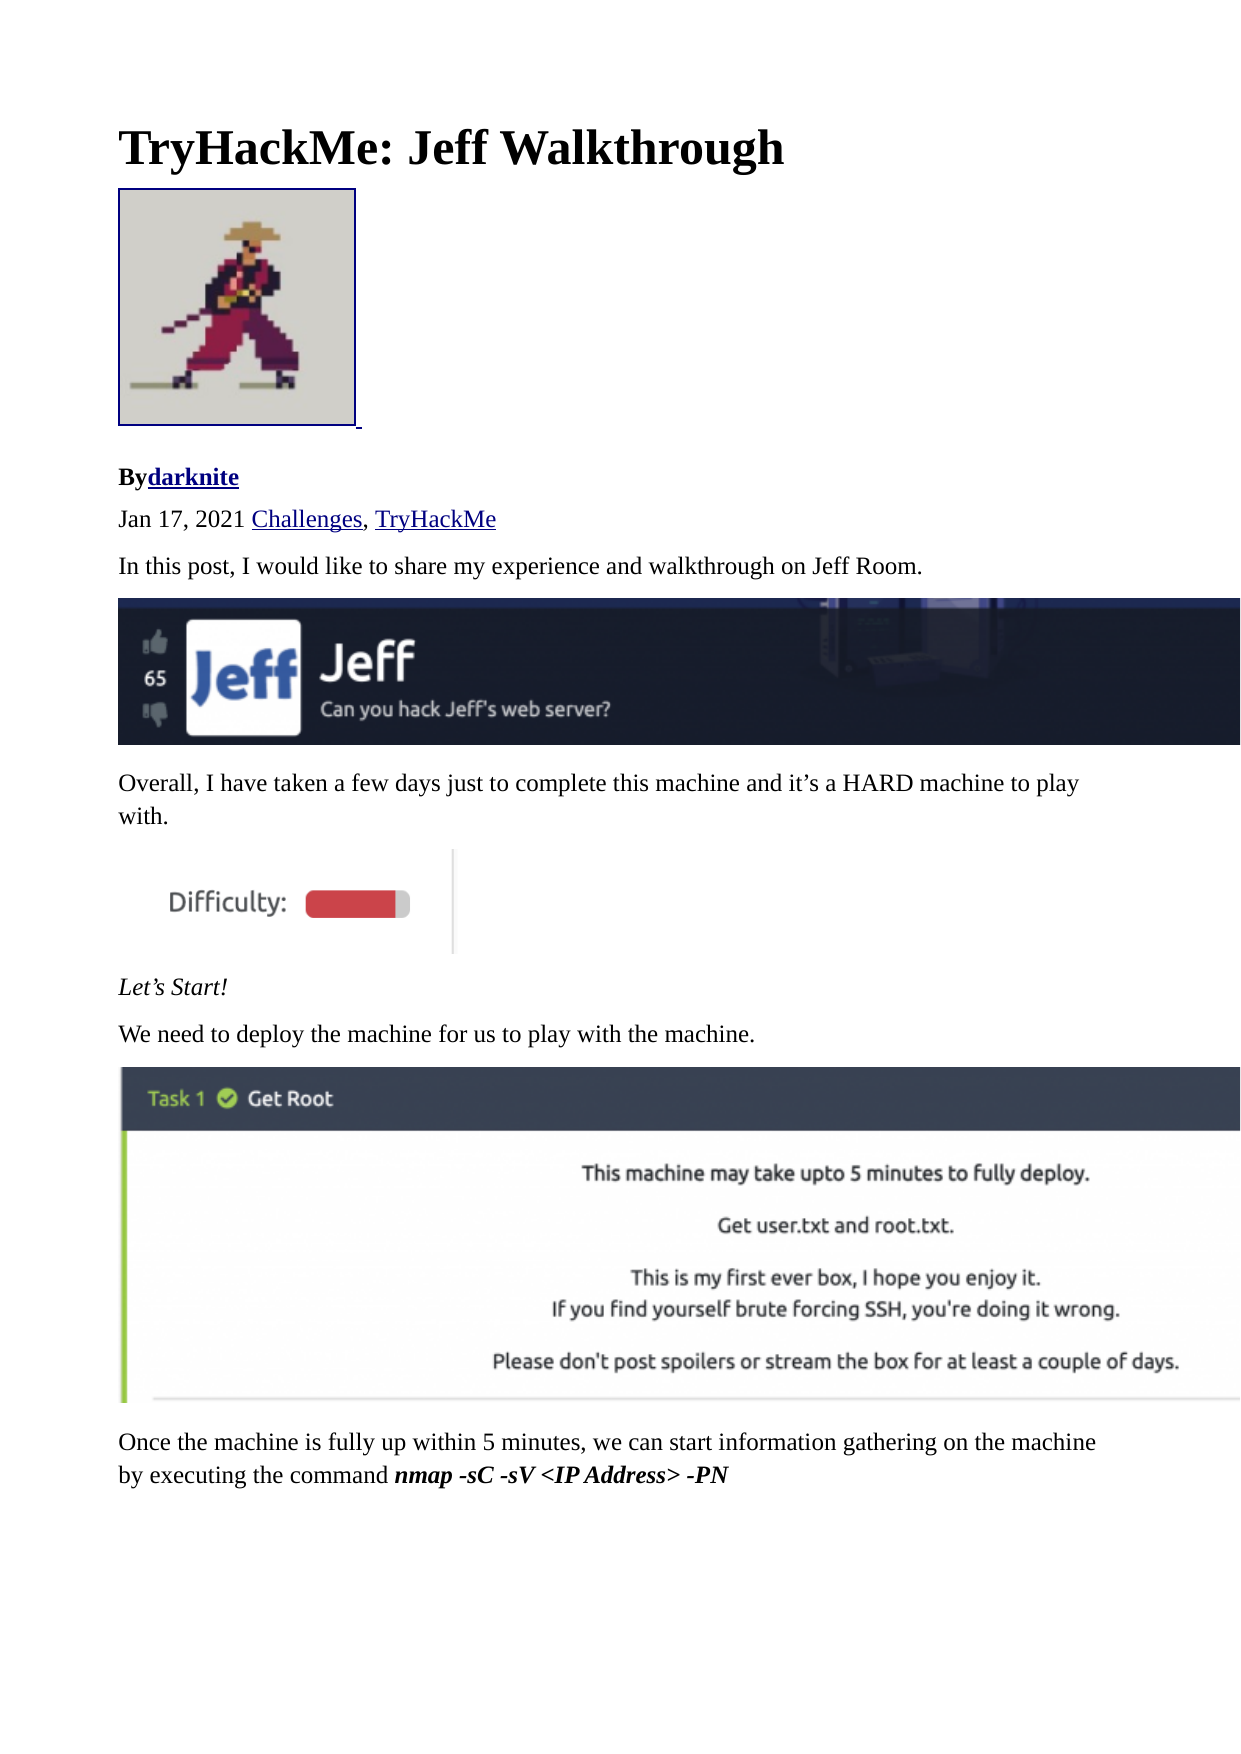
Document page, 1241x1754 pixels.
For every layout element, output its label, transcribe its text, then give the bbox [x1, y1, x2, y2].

picture [118, 849, 458, 954]
text Once the machine is fully up within 5 minutes, we can start information gathering on the machine by executing the command nmap -sC -sV <IP Address> -PN [118, 1427, 1122, 1489]
text Let’s Start! [118, 972, 1122, 1001]
text Overall, I have taken a few days just to complete this machine and it’s a HARD machine to play with. [118, 768, 1122, 830]
text We need to deploy the machine for us to play with the machine. [118, 1019, 1122, 1048]
subtitle Bydarknite [118, 462, 1122, 491]
text Jan 17, 2021 Challenges, TryHackMe [118, 504, 1122, 532]
subtitle TryHackMe: Jeff Walkthrough [118, 118, 1122, 176]
text In this post, I would like to share my experience and walkthrough on Jeff Room. [118, 551, 1122, 580]
picture [120, 190, 354, 424]
picture [118, 598, 1241, 745]
picture [118, 1067, 1241, 1403]
